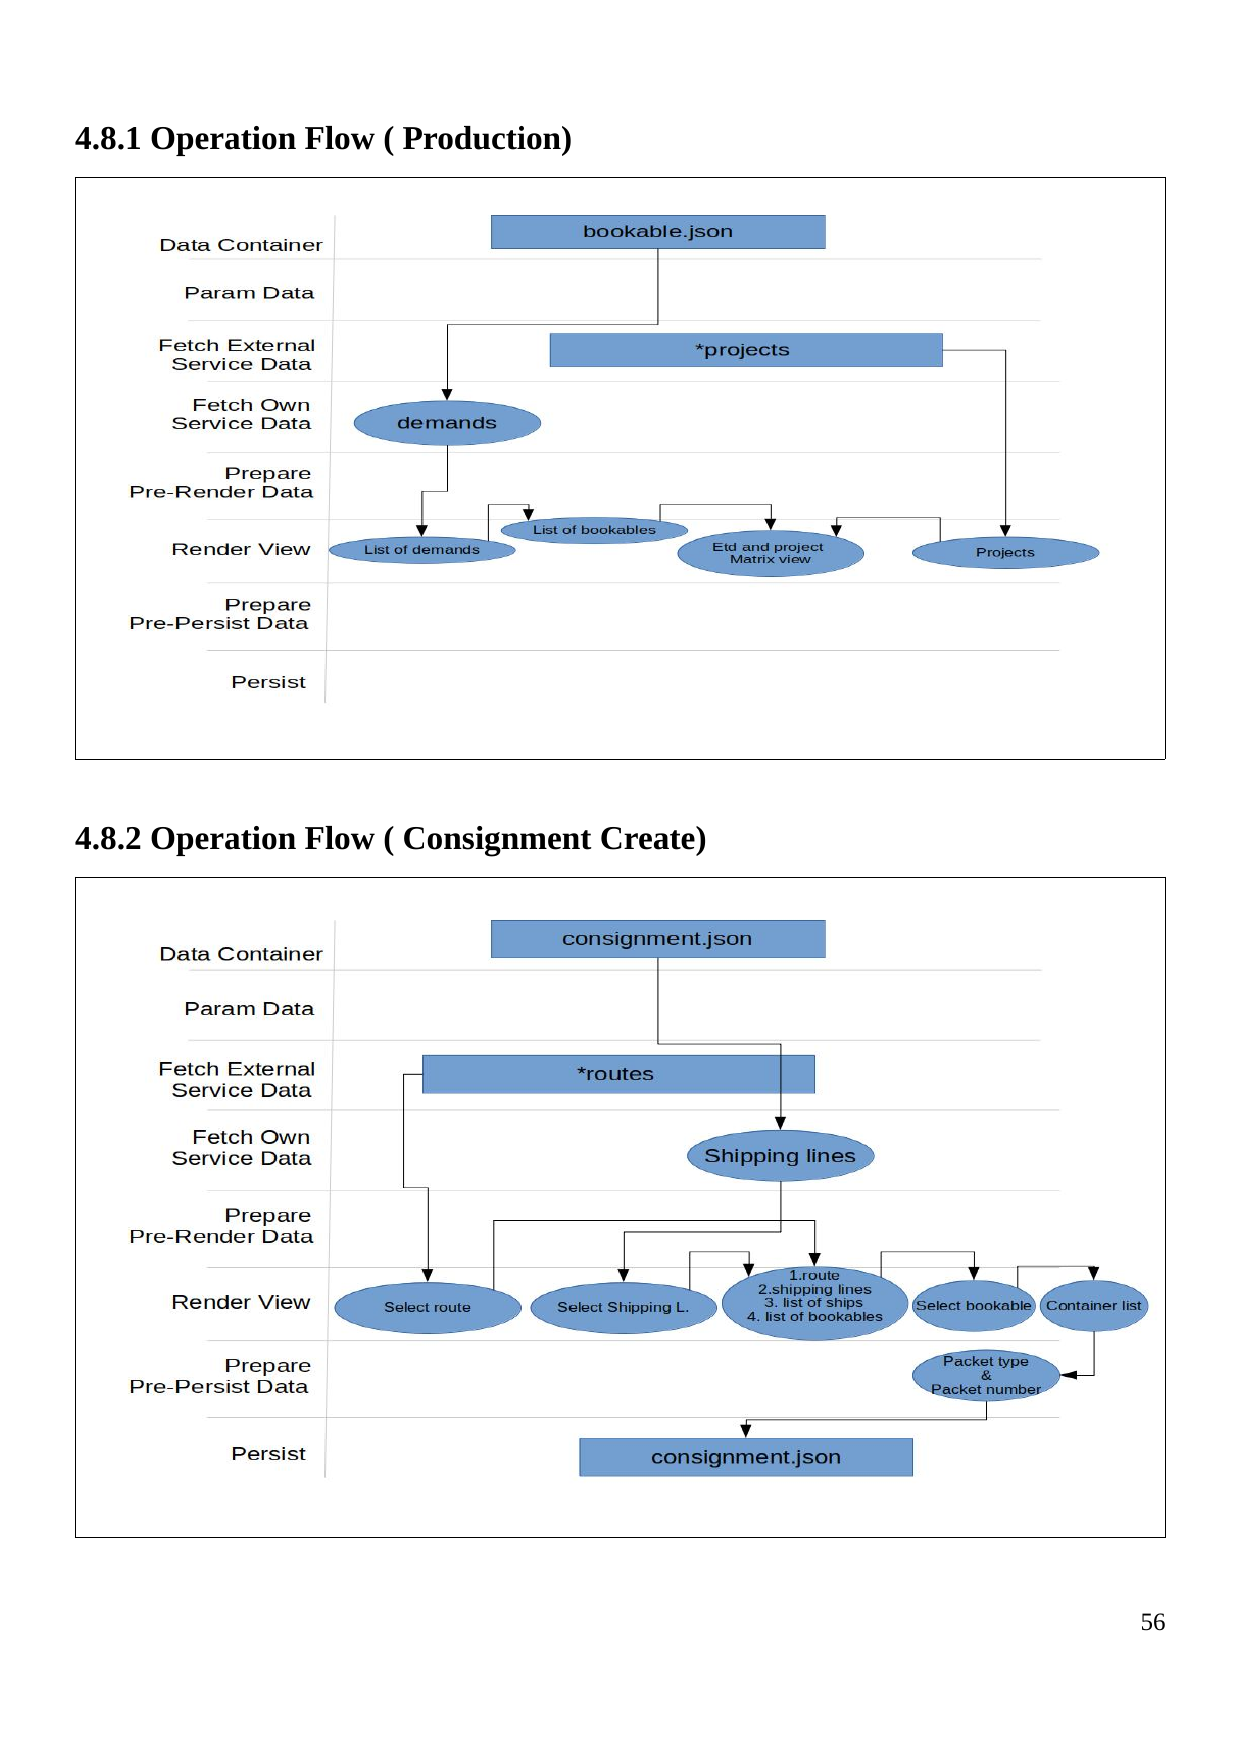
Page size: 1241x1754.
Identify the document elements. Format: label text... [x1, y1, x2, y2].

table_header [76, 178, 1165, 759]
table_header [76, 878, 1165, 1537]
text 4.8.2 Operation Flow ( Consignment Create) [75, 818, 1165, 856]
picture [80, 182, 1160, 725]
text 4.8.1 Operation Flow ( Production) [75, 118, 1165, 156]
picture [80, 882, 1160, 1503]
